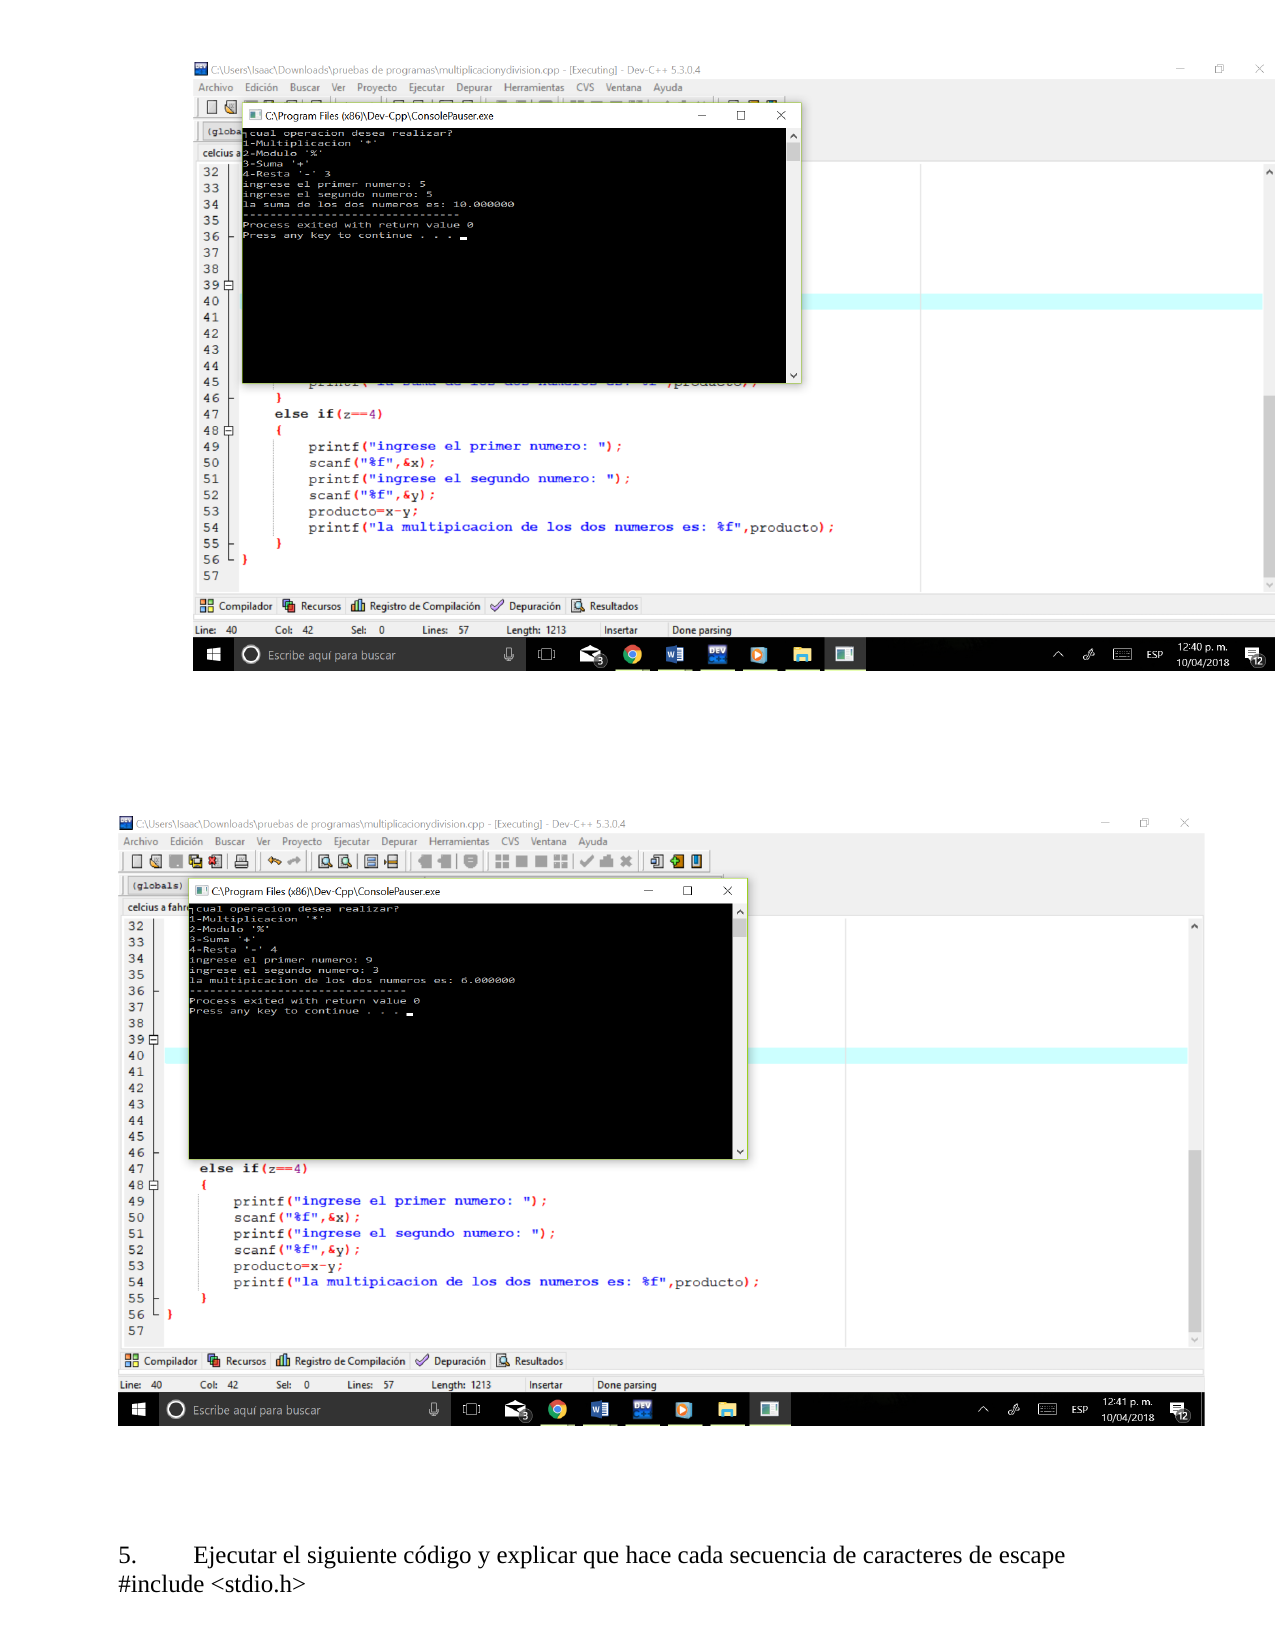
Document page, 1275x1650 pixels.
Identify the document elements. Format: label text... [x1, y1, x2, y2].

text 5. Ejecutar el siguiente código y explicar que hace cada secuencia de caracteres de escape [118, 1540, 1205, 1569]
text #include <stdio.h> [118, 1569, 1205, 1598]
